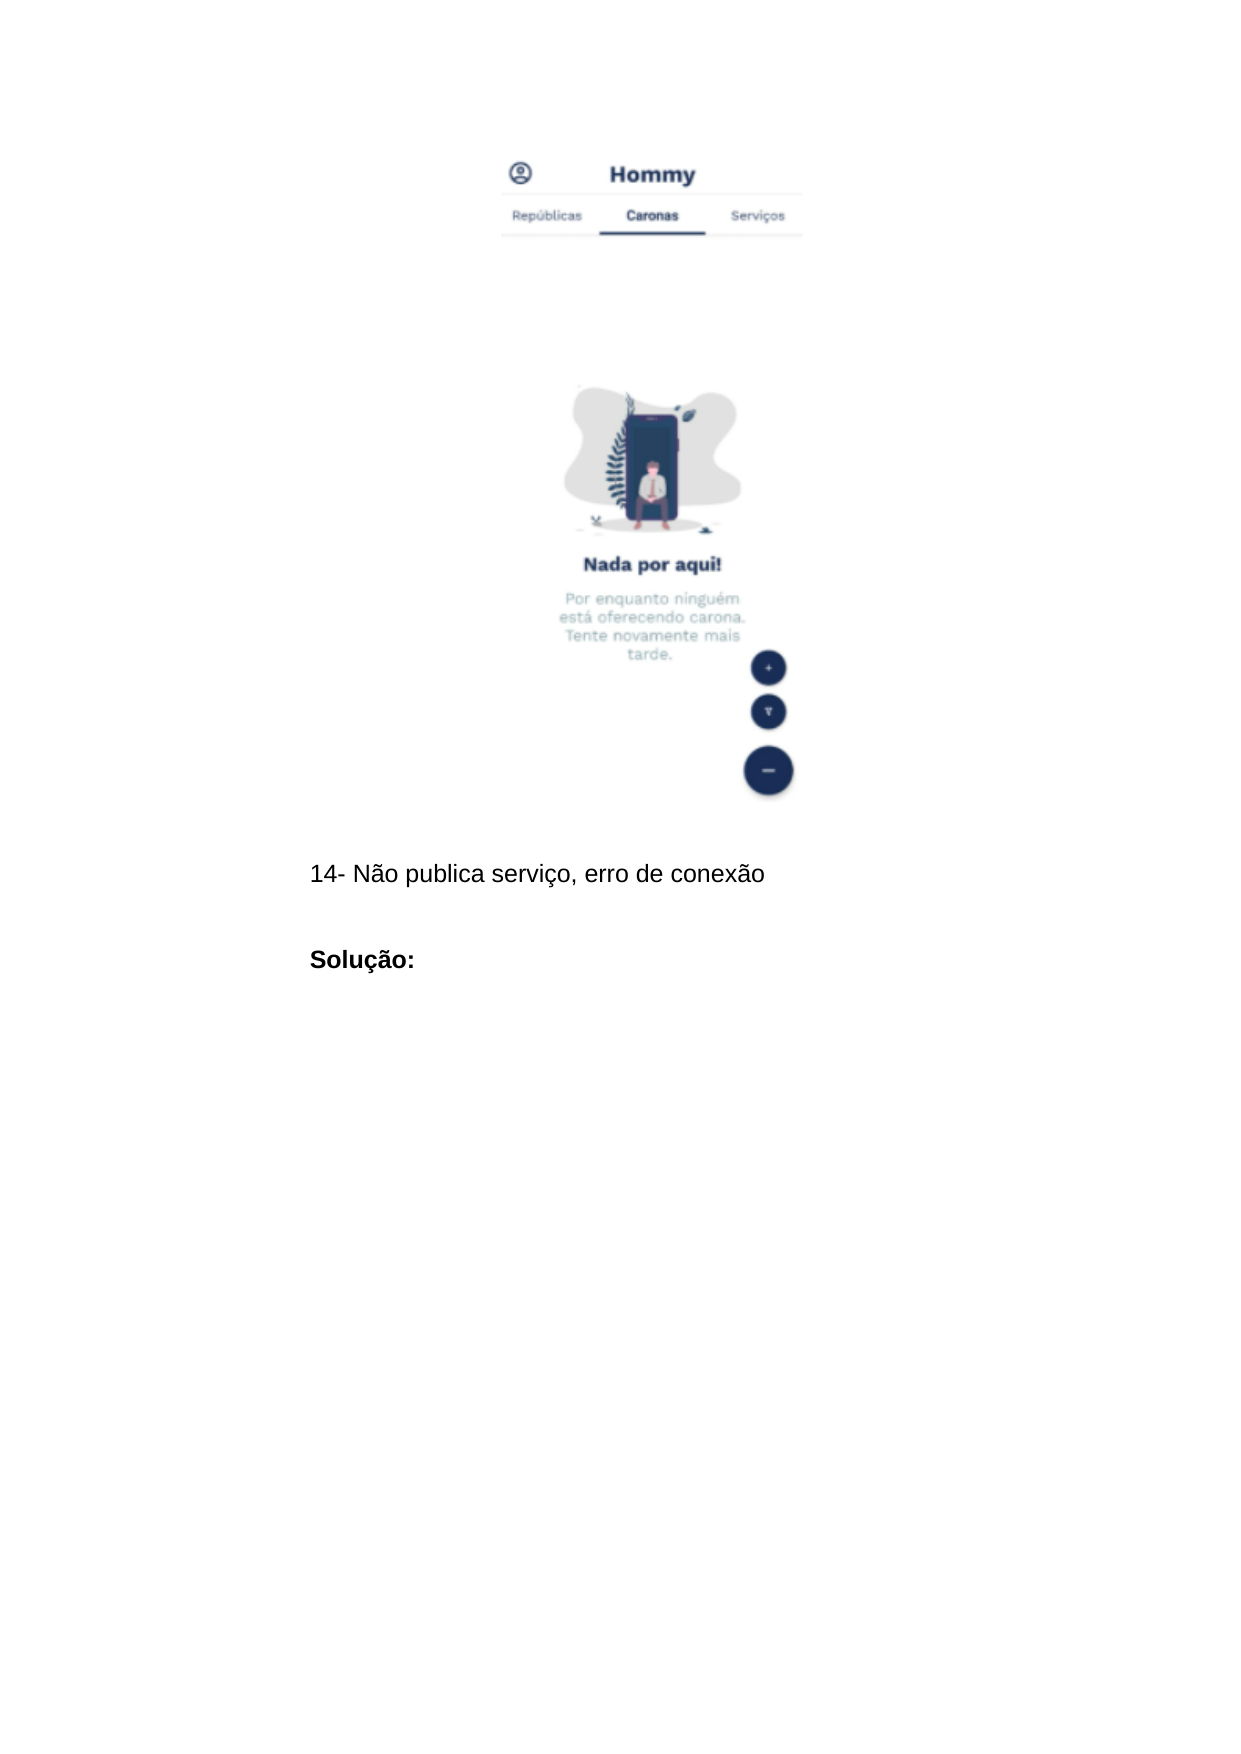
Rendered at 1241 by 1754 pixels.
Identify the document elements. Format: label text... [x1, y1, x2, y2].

text 14- Não publica serviço, erro de conexão [233, 859, 1090, 888]
text Solução: [233, 945, 1090, 974]
picture [501, 150, 803, 802]
